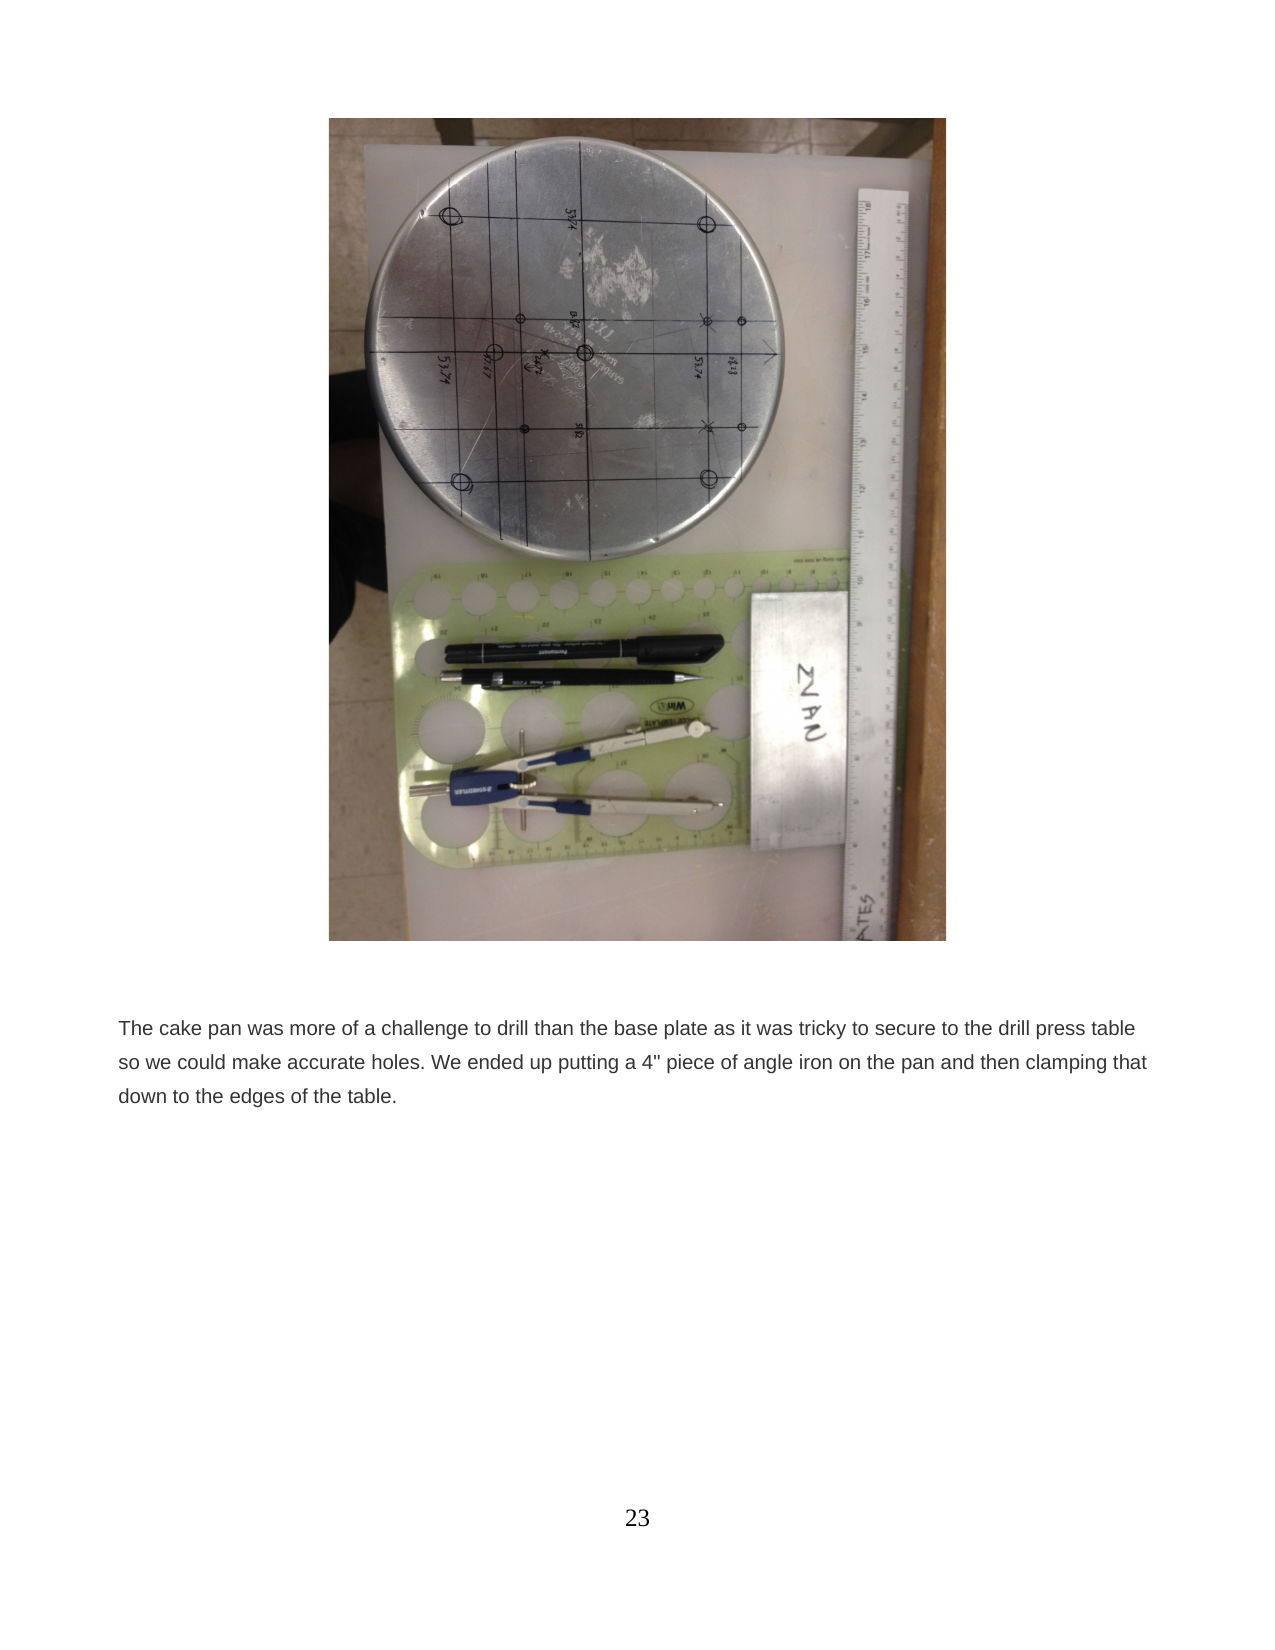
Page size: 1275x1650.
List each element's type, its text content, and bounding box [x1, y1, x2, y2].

picture [328, 118, 947, 941]
text The cake pan was more of a challenge to drill than the base plate as it was tricky to secure to the drill press table so we could make accurate holes. We ended up putting a 4" piece of angle iron on the pan and then clamping that down to the edges of the table. [118, 1005, 1157, 1107]
